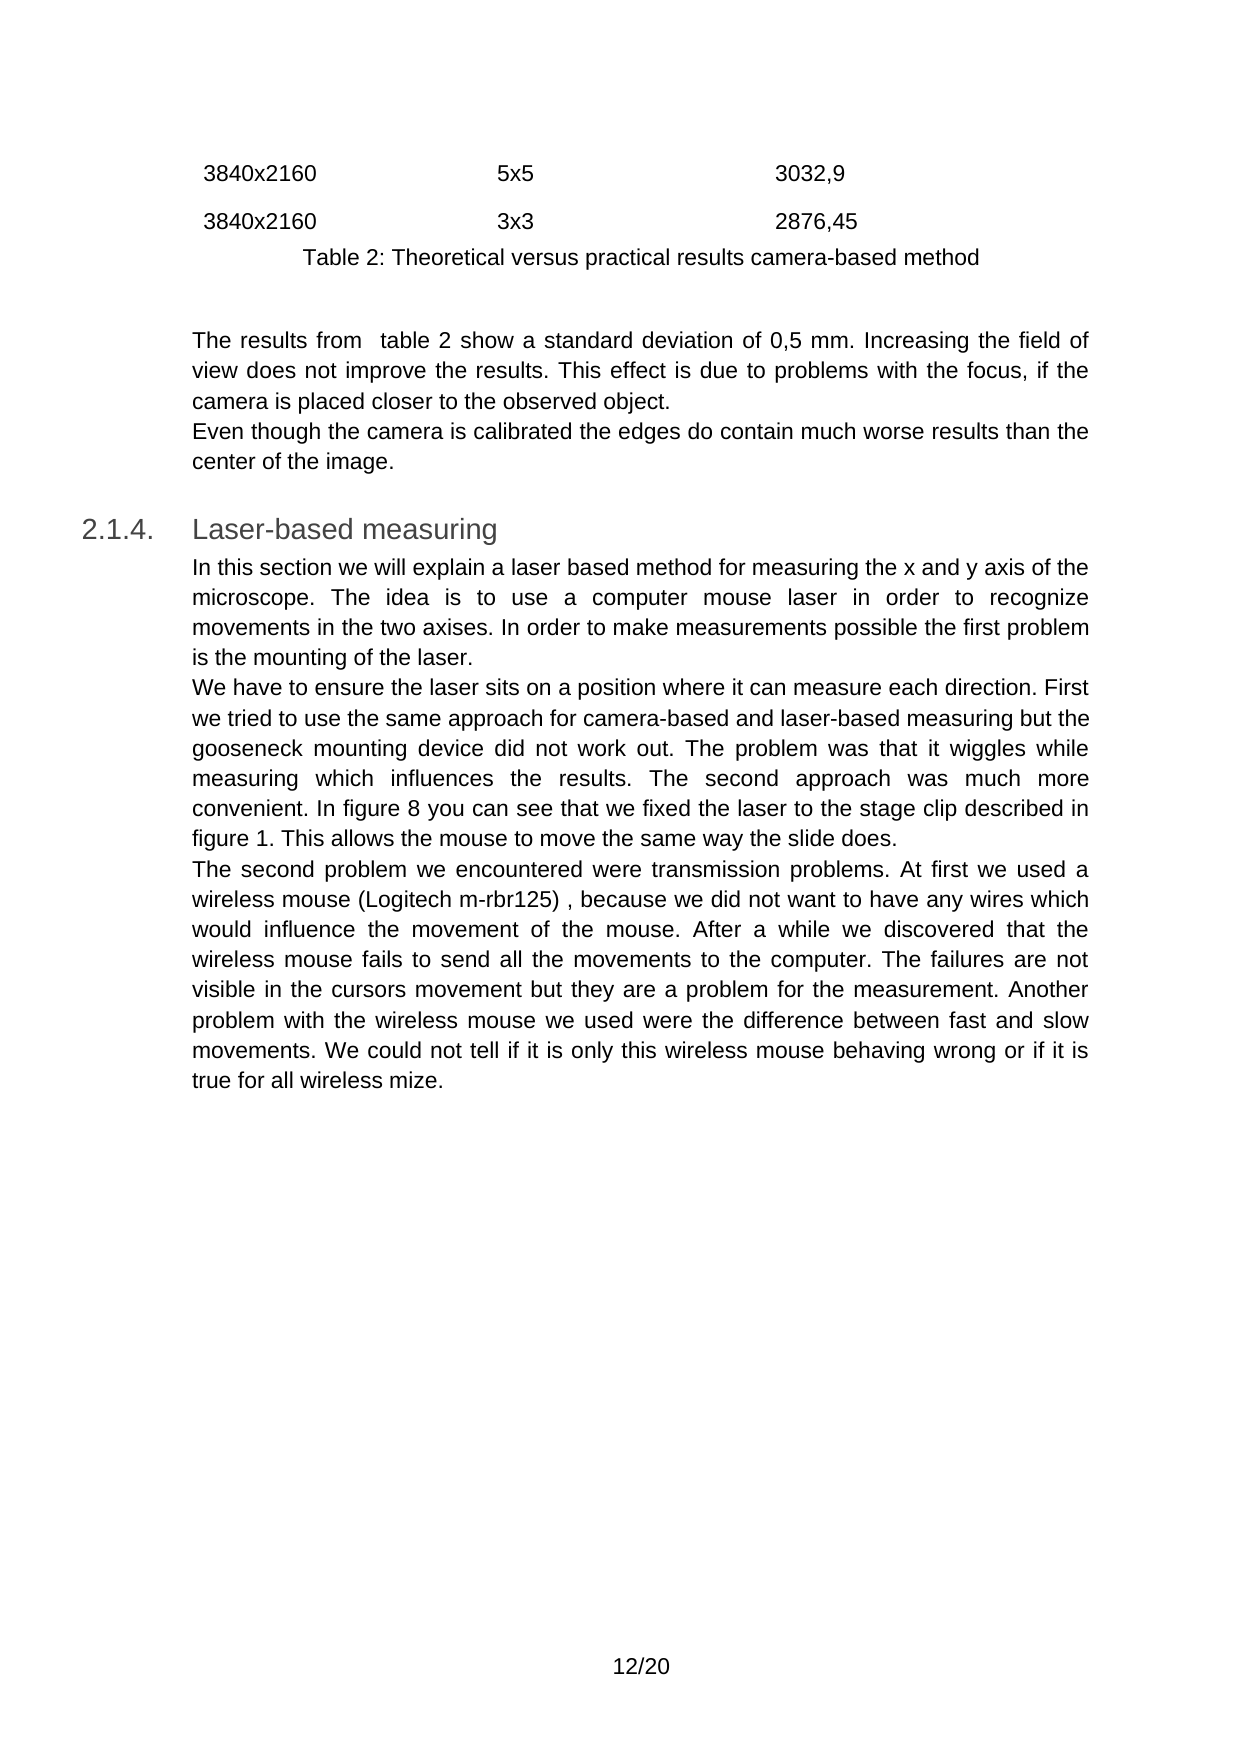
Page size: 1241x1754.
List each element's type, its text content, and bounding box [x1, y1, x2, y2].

table_cell 3840x2160 [193, 197, 486, 244]
text The results from table 2 show a standard deviation of 0,5 mm. Increasing the field of view does not improve the results. This effect is due to problems with the focus, if the camera is placed closer to the observed object. [192, 327, 1090, 414]
table_cell 3032,9 [765, 150, 1089, 197]
table_cell 3x3 [486, 197, 764, 244]
text We have to ensure the laser sits on a position where it can measure each direction. First we tried to use the same approach for camera-based and laser-based measuring but the gooseneck mounting device did not work out. The problem was that it wiggles while measuring which influences the results. The second approach was much more convenient. In figure 8 you can see that we fixed the laser to the stage clip described in figure 1. This allows the mouse to move the same way the slide does. [192, 674, 1090, 852]
table_cell 3840x2160 [193, 150, 486, 197]
table_cell 2876,45 [765, 197, 1089, 244]
text In this section we will explain a laser based method for measuring the x and y axis of the microscope. The idea is to use a computer mouse laser in order to recognize movements in the two axises. In order to make measurements possible the first problem is the mounting of the laser. [192, 553, 1090, 671]
table_cell 5x5 [486, 150, 764, 197]
text Table 2: Theoretical versus practical results camera-based method [192, 244, 1090, 271]
text Even though the camera is calibrated the edges do contain much worse results than the center of the image. [192, 418, 1090, 474]
subtitle Laser-based measuring [154, 512, 1090, 545]
text The second problem we encountered were transmission problems. At first we used a wireless mouse (Logitech m-rbr125) , because we did not want to have any wires which would influence the movement of the mouse. After a while we discovered that the wireless mouse fails to send all the movements to the computer. The failures are not visible in the cursors movement but they are a problem for the measurement. Another problem with the wireless mouse we used were the difference between fast and slow movements. We could not tell if it is only this wireless mouse behaving wrong or if it is true for all wireless mize. [192, 856, 1090, 1093]
